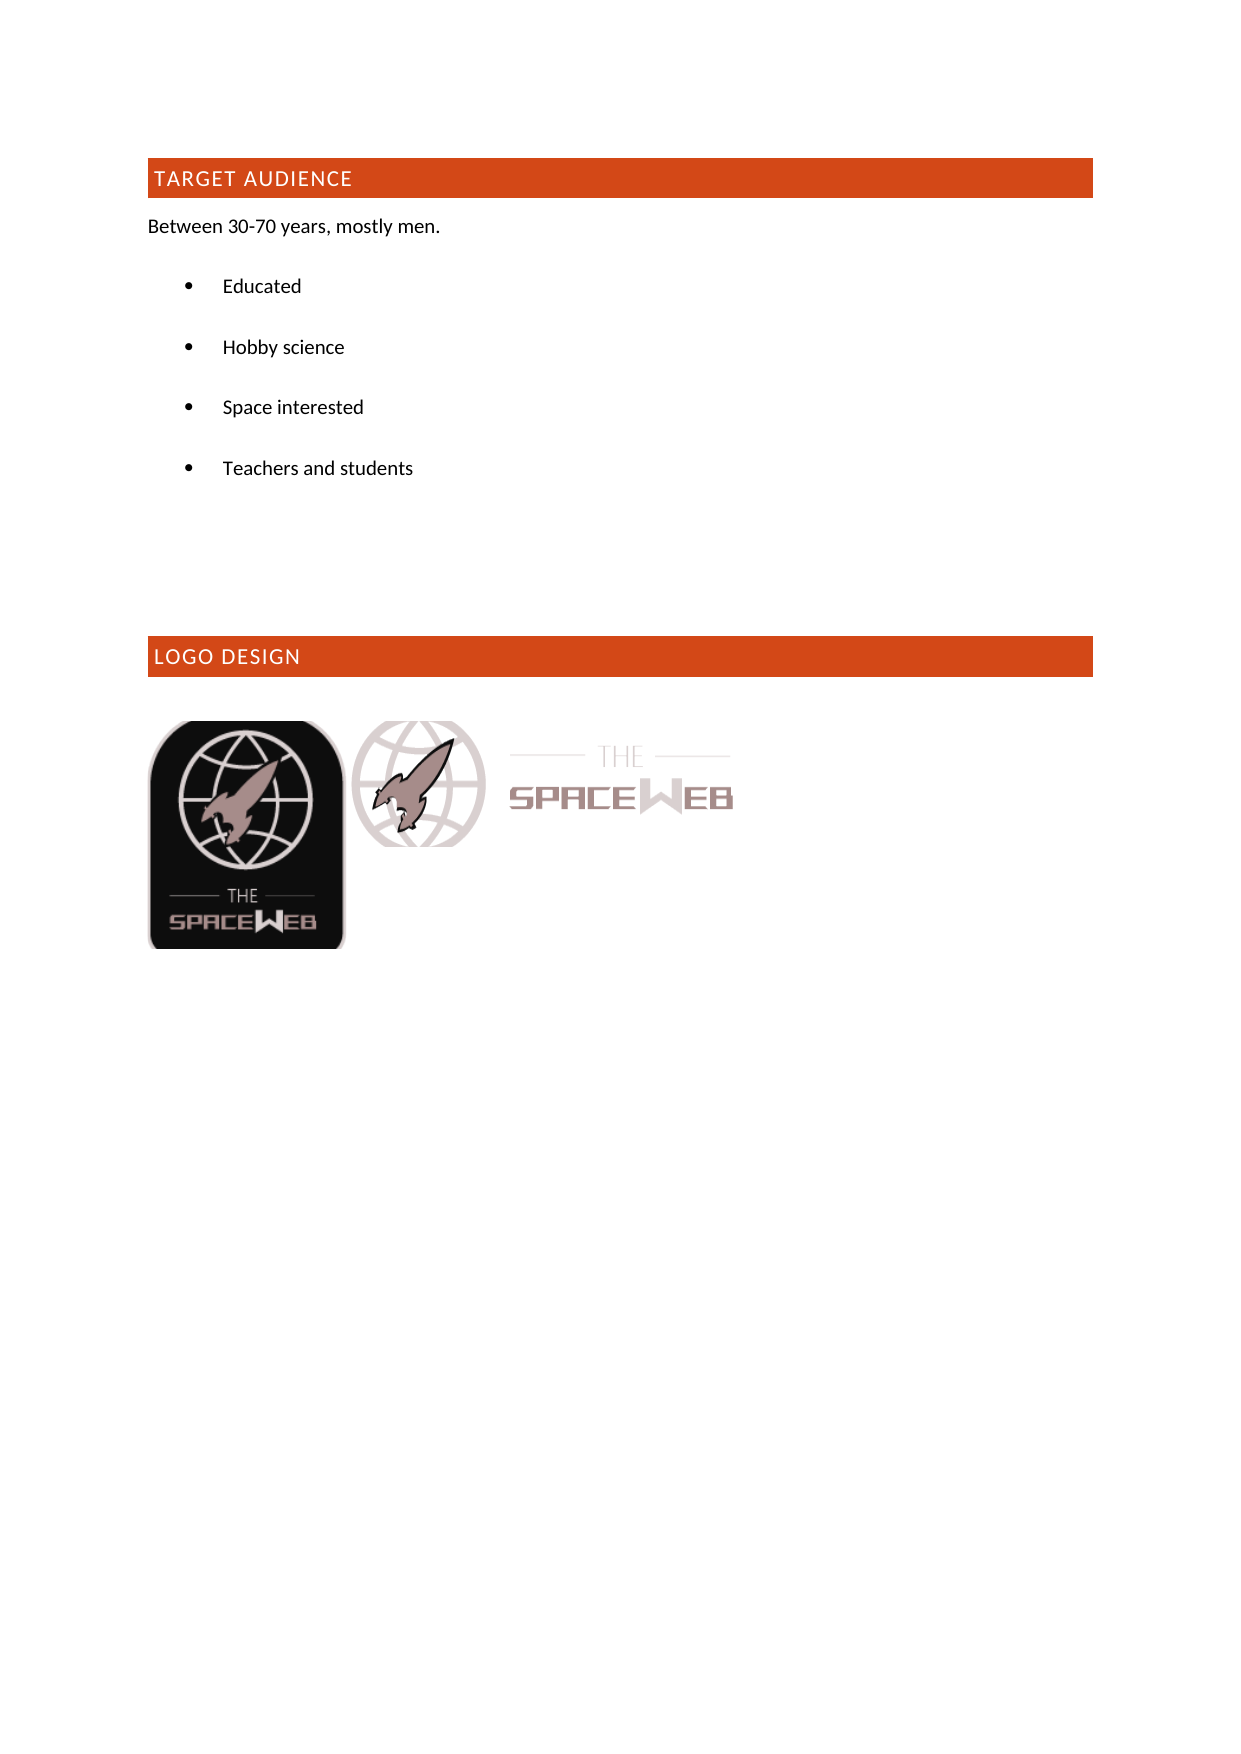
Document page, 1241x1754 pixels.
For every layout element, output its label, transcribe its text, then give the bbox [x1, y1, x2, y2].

text Between 30-70 years, mostly men. [148, 213, 1093, 238]
list Hobby science [185, 334, 1093, 359]
list Space interested [185, 394, 1093, 420]
subtitle Logo design [154, 642, 1086, 670]
list Teachers and students [185, 455, 1093, 480]
subtitle Target Audience [154, 164, 1086, 192]
list Educated [185, 273, 1093, 299]
